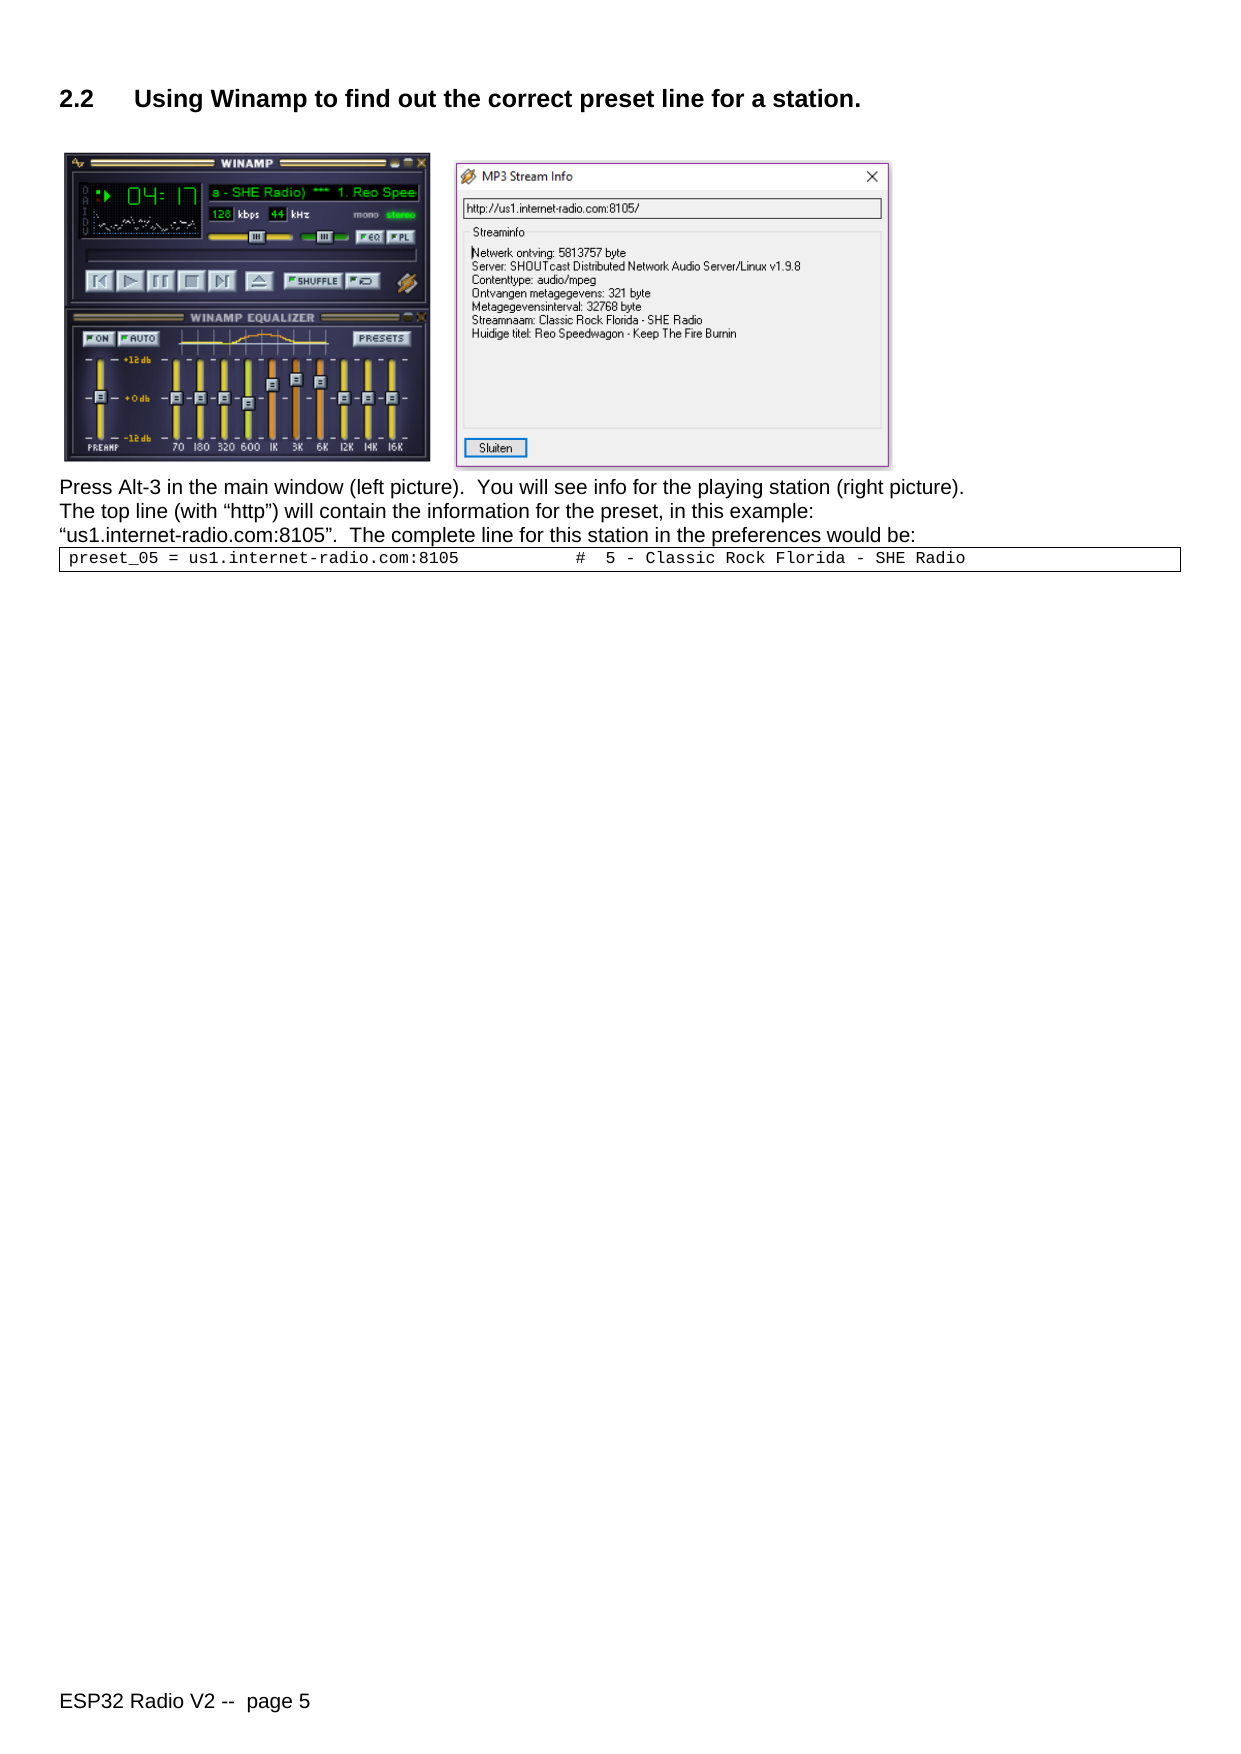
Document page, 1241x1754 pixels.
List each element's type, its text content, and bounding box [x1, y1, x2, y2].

picture [453, 160, 893, 471]
picture [59, 149, 437, 471]
text “us1.internet-radio.com:8105”. The complete line for this station in the preferences would be: [59, 523, 1181, 547]
text preset_05 = us1.internet-radio.com:8105 # 5 - Classic Rock Florida - SHE Radio [60, 548, 1180, 571]
text Press Alt-3 in the main window (left picture). You will see info for the playing station (right picture). The top line (with “http”) will contain the information for the preset, in this example: [59, 475, 1181, 523]
subtitle Using Winamp to find out the correct preset line for a station. [59, 84, 1181, 113]
